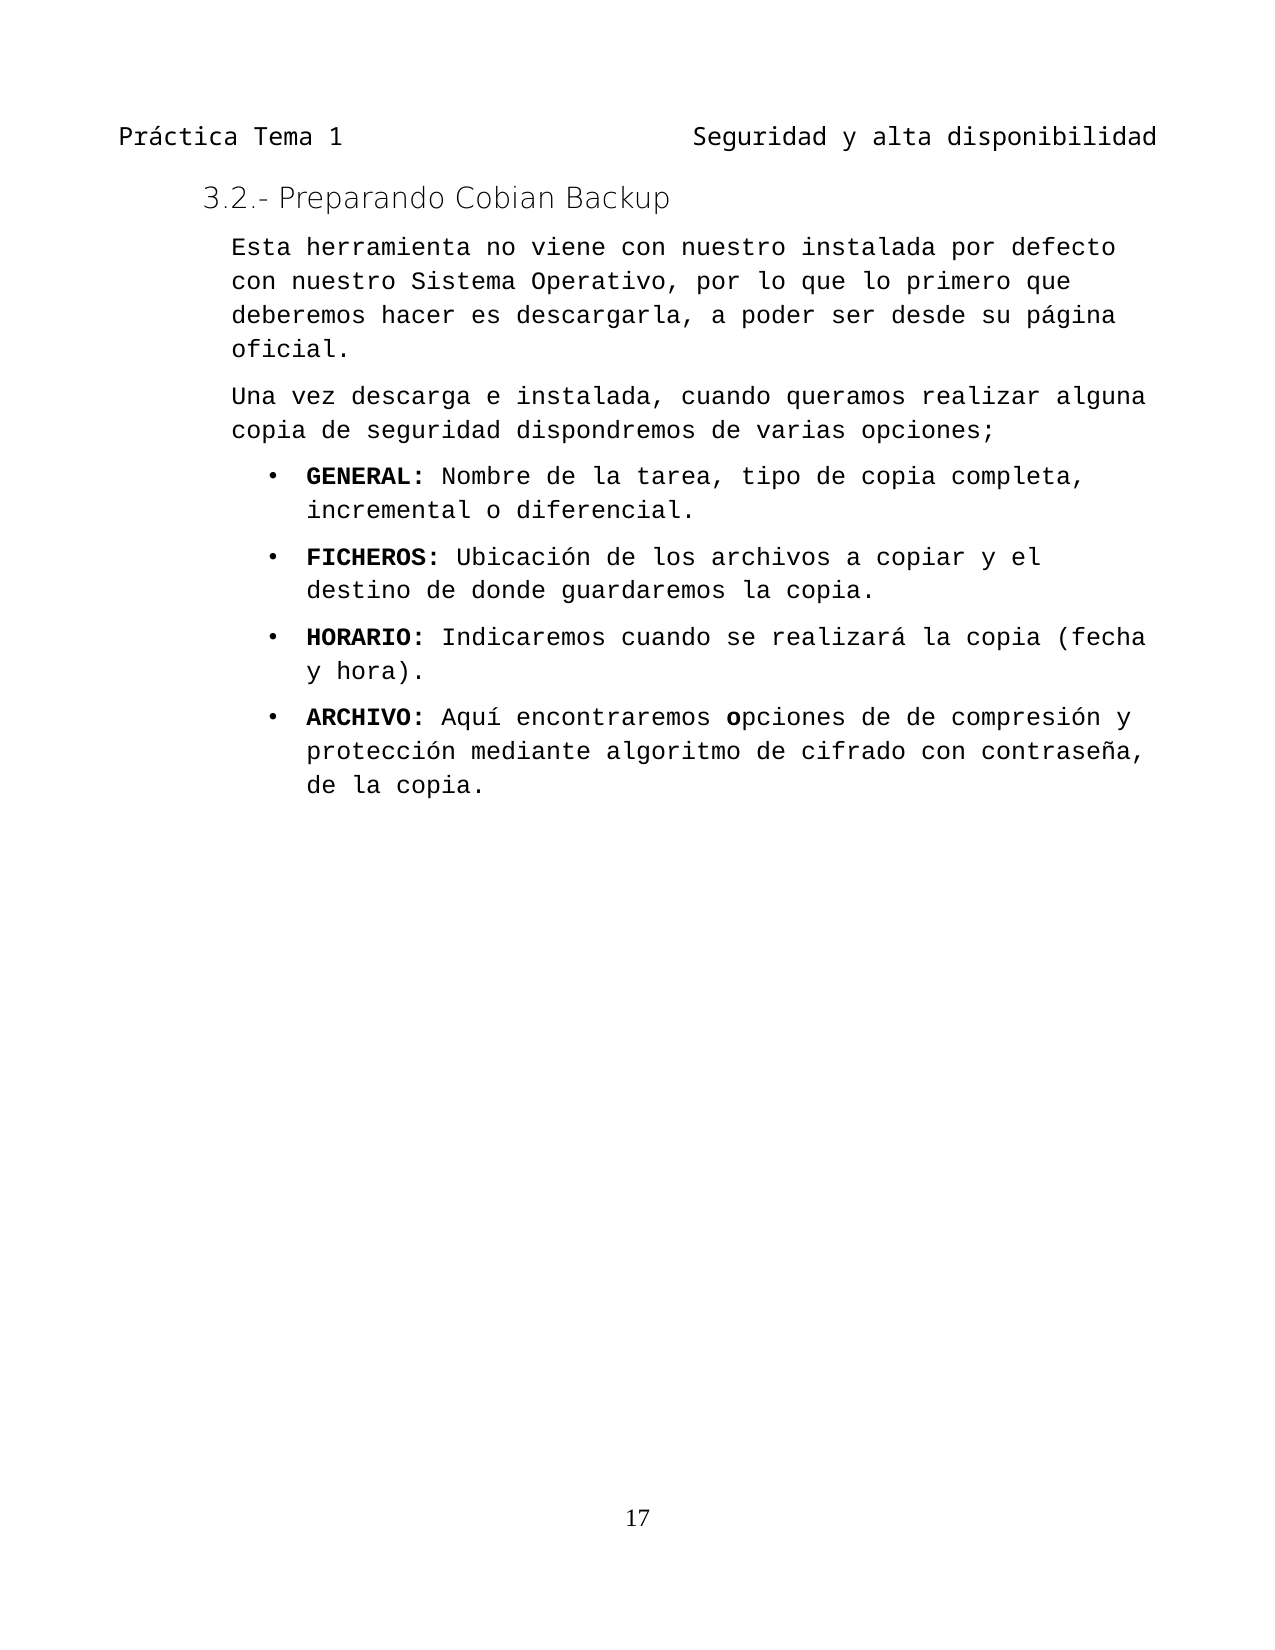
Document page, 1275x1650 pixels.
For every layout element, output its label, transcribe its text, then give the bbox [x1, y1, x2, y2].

list HORARIO: Indicaremos cuando se realizará la copia (fecha y hora). [268, 624, 1157, 687]
text Esta herramienta no viene con nuestro instalada por defecto con nuestro Sistema Operativo, por lo que lo primero que deberemos hacer es descargarla, a poder ser desde su página oficial. [231, 235, 1157, 365]
text Una vez descarga e instalada, cuando queramos realizar alguna copia de seguridad dispondremos de varias opciones; [231, 383, 1157, 446]
list ARCHIVO: Aquí encontraremos opciones de de compresión y protección mediante algoritmo de cifrado con contraseña, de la copia. [268, 705, 1157, 801]
list Preparando Cobian Backup [193, 182, 1157, 216]
list FICHEROS: Ubicación de los archivos a copiar y el destino de donde guardaremos la copia. [268, 544, 1157, 606]
list GENERAL: Nombre de la tarea, tipo de copia completa, incremental o diferencial. [268, 464, 1157, 526]
